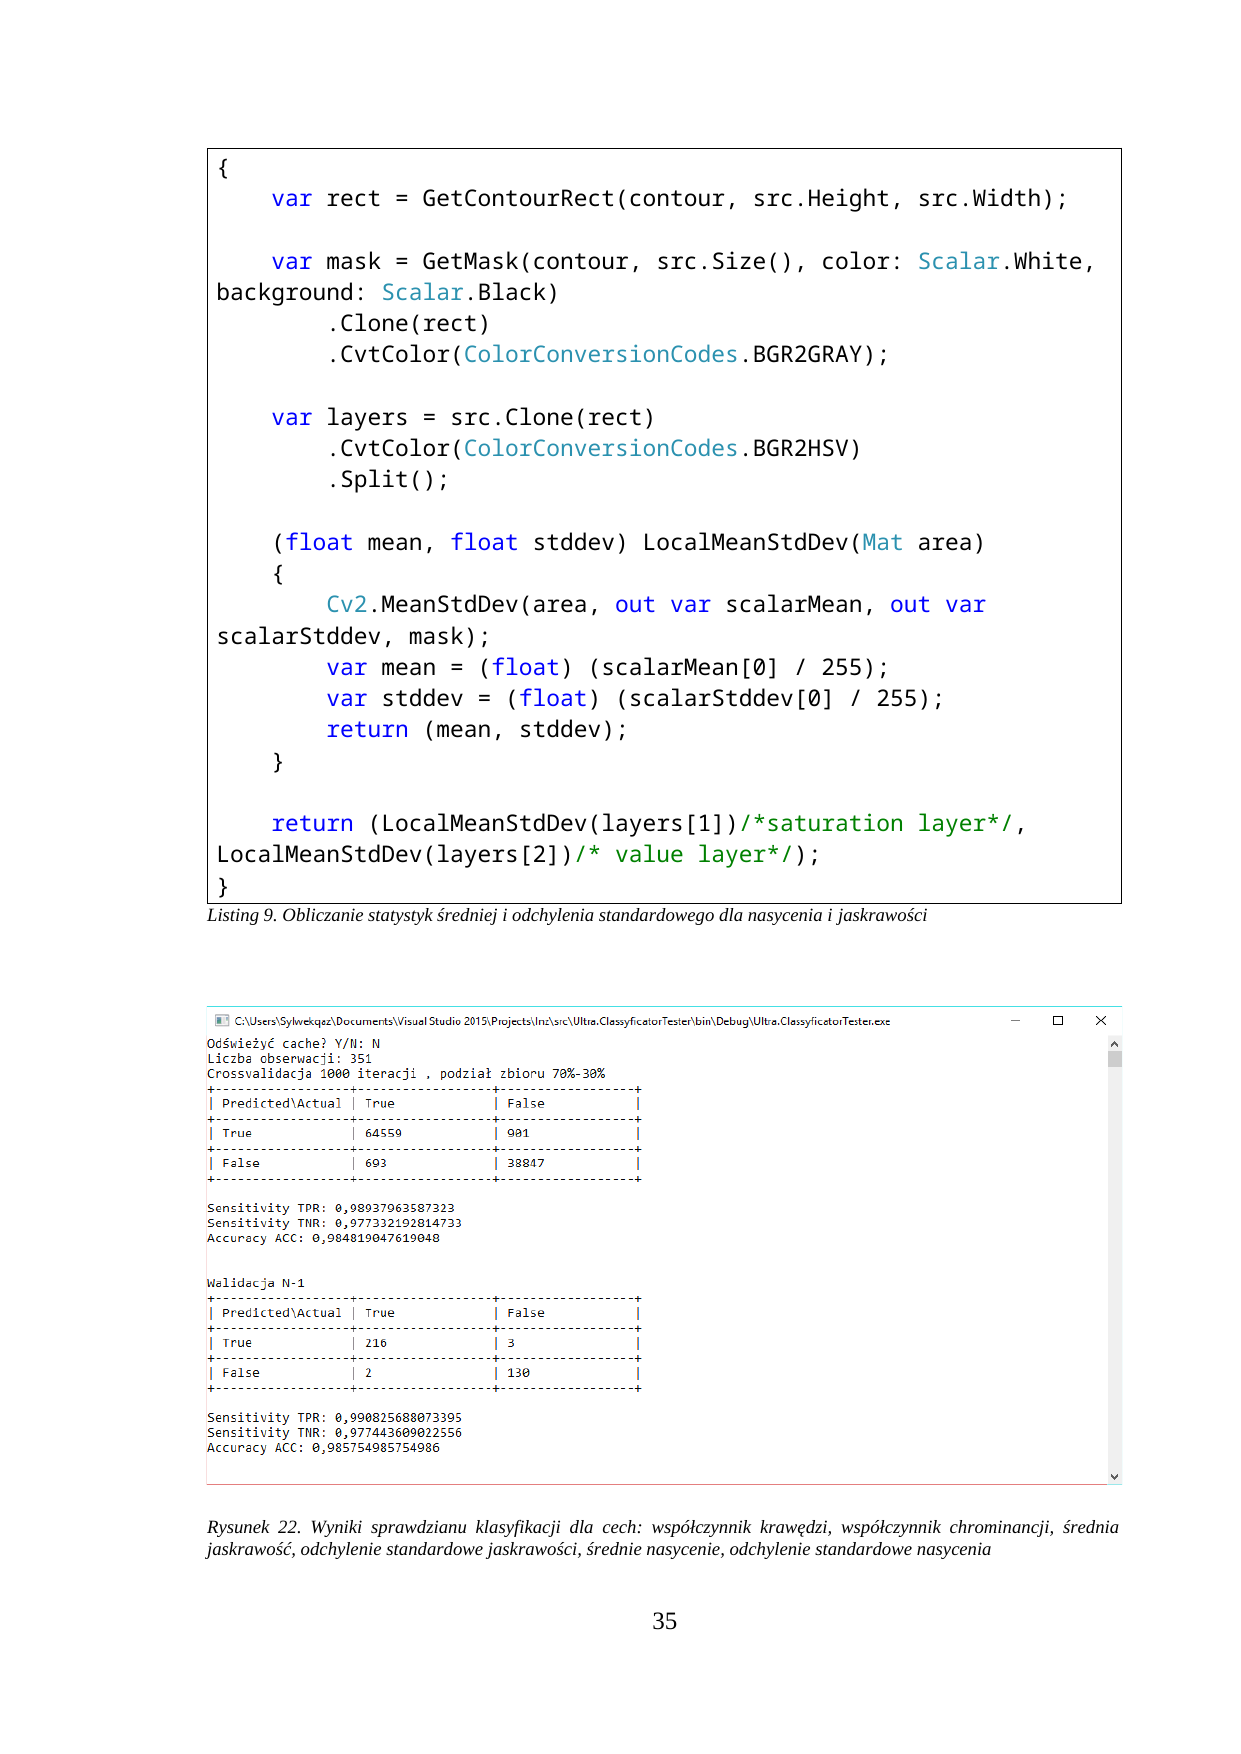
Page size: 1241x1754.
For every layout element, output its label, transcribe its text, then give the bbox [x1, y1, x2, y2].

list } [208, 866, 1121, 903]
list var layers = src.Clone(rect) [208, 398, 1121, 429]
list .CvtColor(ColorConversionCodes.BGR2HSV) [208, 429, 1121, 460]
list var mask = GetMask(contour, src.Size(), color: Scalar.White, background: Scalar.Black) [208, 241, 1121, 304]
list .CvtColor(ColorConversionCodes.BGR2GRAY); [208, 335, 1121, 369]
list var rect = GetContourRect(contour, src.Height, src.Width); [208, 179, 1121, 213]
list .Clone(rect) [208, 304, 1121, 335]
list .Split(); [208, 460, 1121, 494]
list { [208, 554, 1121, 585]
text Listing 9. Obliczanie statystyk średniej i odchylenia standardowego dla nasycenia i jaskrawości [207, 904, 1122, 926]
list Cv2.MeanStdDev(area, out var scalarMean, out var scalarStddev, mask); [208, 585, 1121, 648]
list (float mean, float stddev) LocalMeanStdDev(Mat area) [208, 523, 1121, 554]
list } [208, 741, 1121, 776]
text Rysunek 22. Wyniki sprawdzianu klasyfikacji dla cech: współczynnik krawędzi, współczynnik chrominancji, średnia jaskrawość, odchylenie standardowe jaskrawości, średnie nasycenie, odchylenie standardowe nasycenia [207, 1516, 1122, 1559]
list var stddev = (float) (scalarStddev[0] / 255); [208, 679, 1121, 710]
list { [208, 149, 1121, 179]
list return (mean, stddev); [208, 710, 1121, 741]
list return (LocalMeanStdDev(layers[1])/*saturation layer*/, LocalMeanStdDev(layers[2])/* value layer*/); [208, 804, 1121, 866]
list var mean = (float) (scalarMean[0] / 255); [208, 648, 1121, 679]
